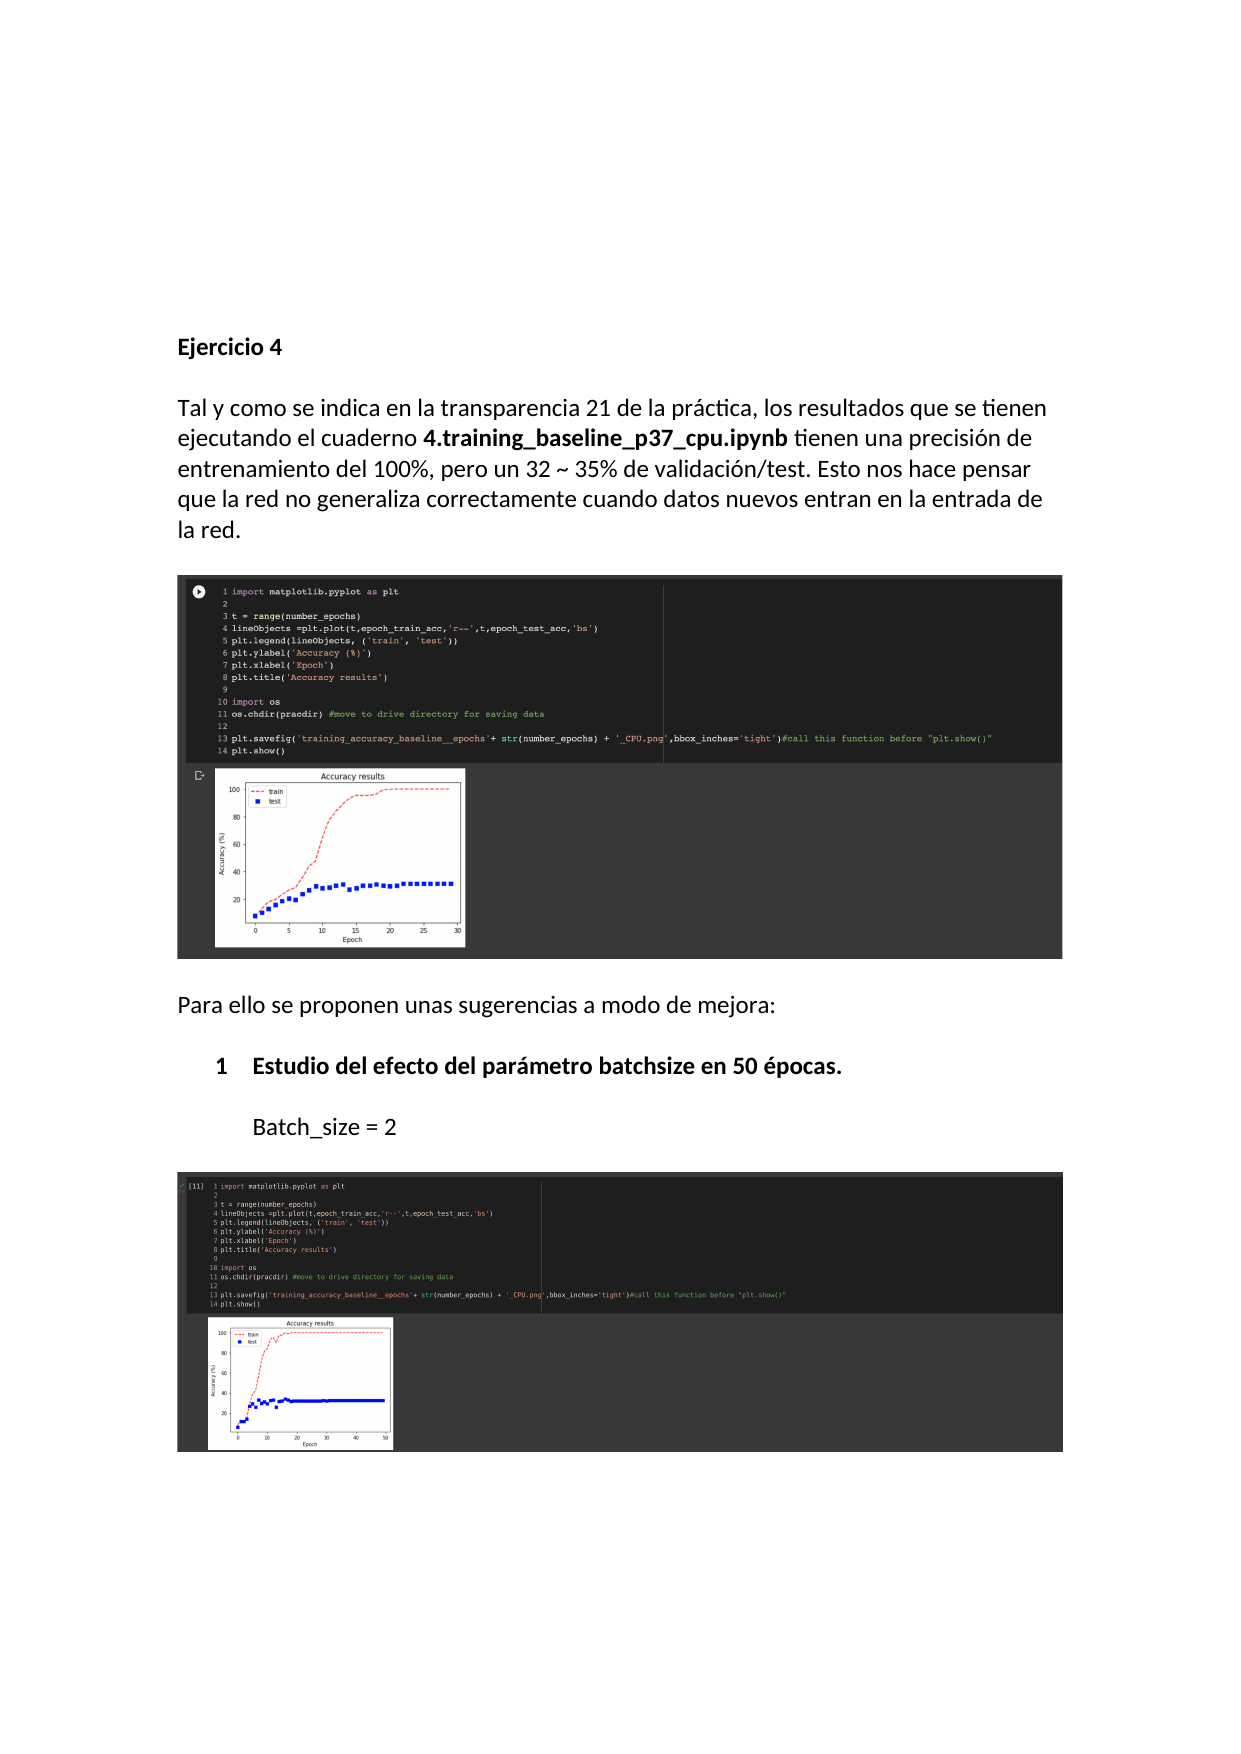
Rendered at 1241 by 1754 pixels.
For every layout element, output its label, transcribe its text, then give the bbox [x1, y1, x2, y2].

text Tal y como se indica en la transparencia 21 de la práctica, los resultados que se tienen ejecutando el cuaderno 4.training_baseline_p37_cpu.ipynb tienen una precisión de entrenamiento del 100%, pero un 32 ~ 35% de validación/test. Esto nos hace pensar que la red no generaliza correctamente cuando datos nuevos entran en la entrada de la red. [177, 392, 1063, 544]
list Batch_size = 2 [252, 1111, 1063, 1142]
text Ejercicio 4 [177, 331, 1063, 361]
list Estudio del efecto del parámetro batchsize en 50 épocas. [215, 1050, 1063, 1081]
text Para ello se proponen unas sugerencias a modo de mejora: [177, 989, 1063, 1019]
picture [177, 575, 1063, 959]
picture [177, 1172, 1063, 1452]
